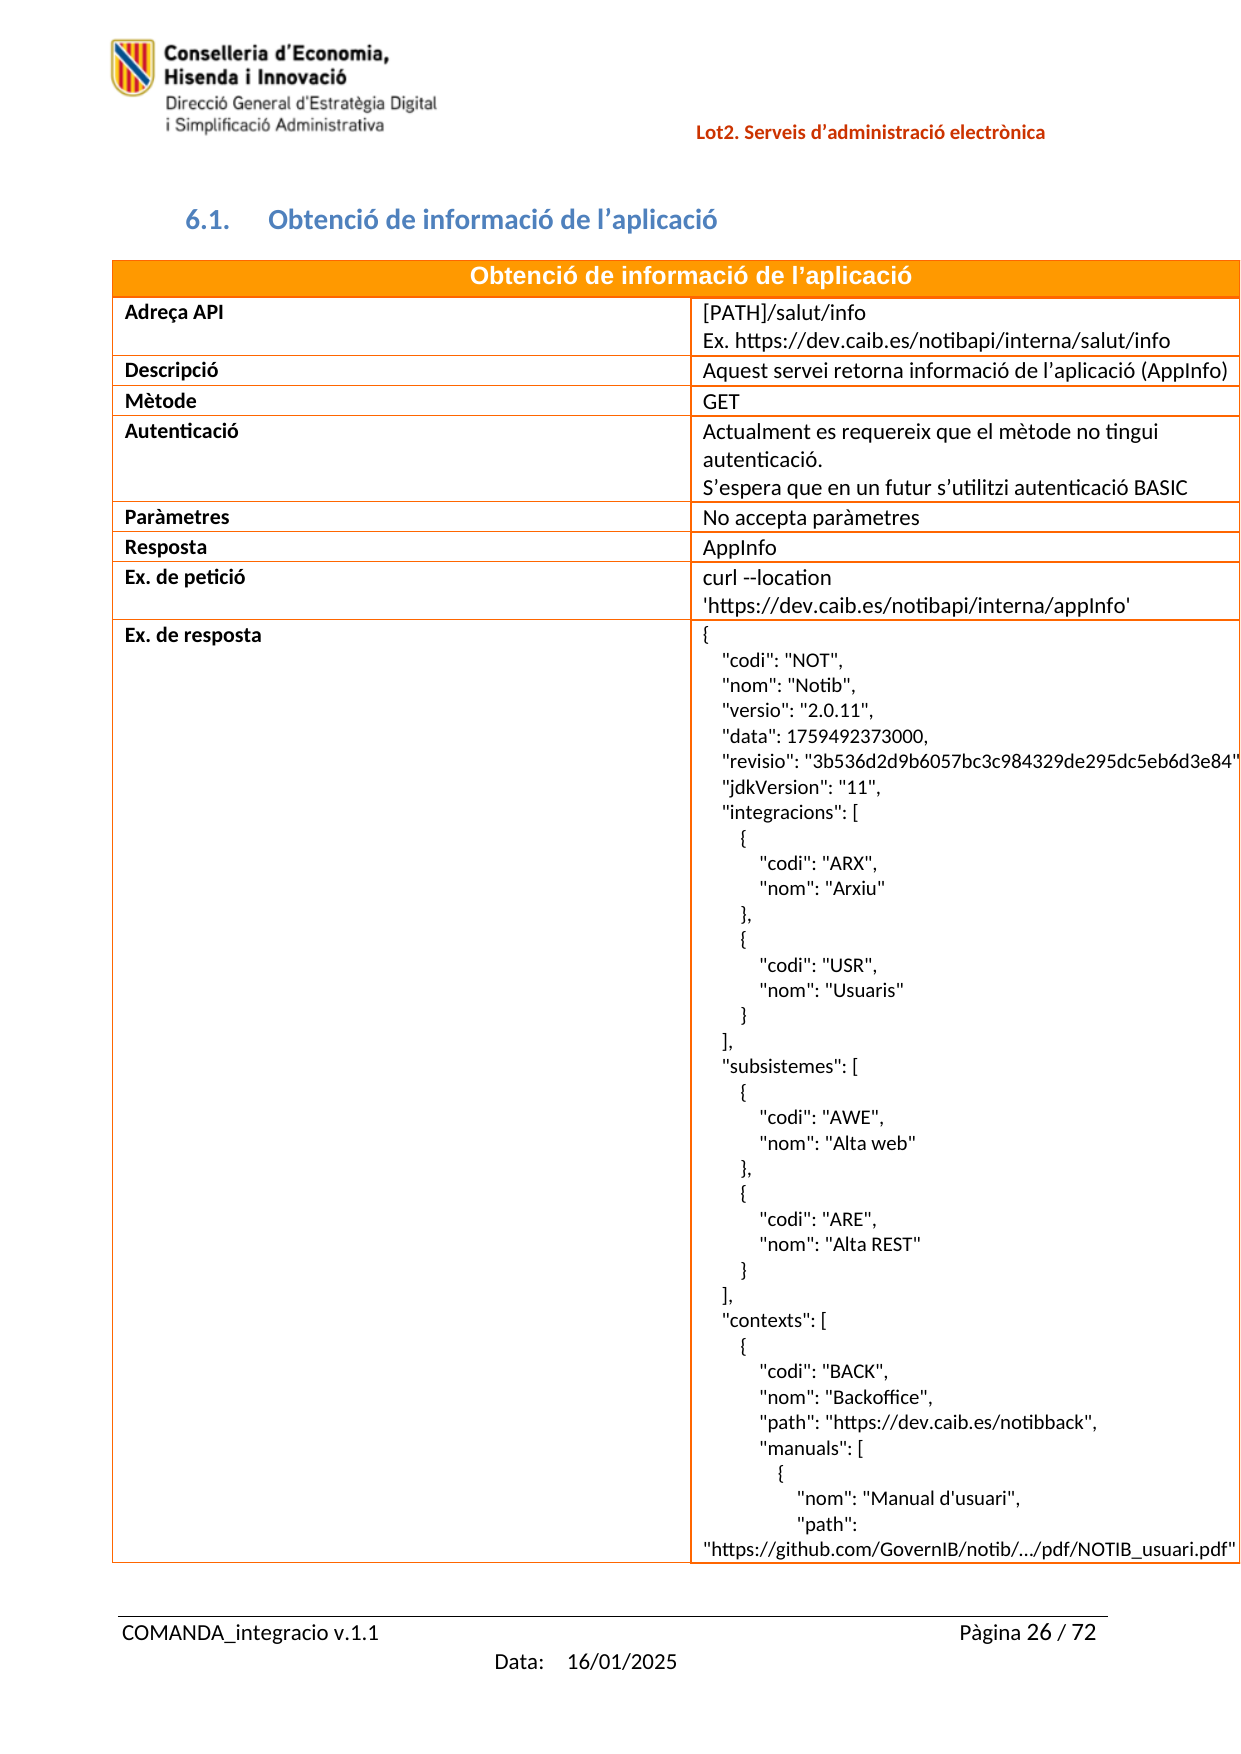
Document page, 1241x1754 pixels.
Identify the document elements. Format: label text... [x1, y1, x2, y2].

table_cell No accepta paràmetres [692, 503, 1239, 531]
table_cell GET [692, 387, 1239, 415]
table_cell Autenticació [113, 416, 690, 501]
table_cell Adreça API [113, 298, 690, 354]
table_cell [PATH]/salut/info Ex. https://dev.caib.es/notibapi/interna/salut/info [692, 299, 1239, 354]
table_cell { "codi": "NOT", "nom": "Notib", "versio": "2.0.11", "data": 1759492373000, "revisio": "3b536d2d9b6057bc3c984329de295dc5eb6d3e84", "jdkVersion": "11", "integracions": [ { "codi": "ARX", "nom": "Arxiu" }, { "codi": "USR", "nom": "Usuaris" } ], "subsistemes": [ { "codi": "AWE", "nom": "Alta web" }, { "codi": "ARE", "nom": "Alta REST" } ], "contexts": [ { "codi": "BACK", "nom": "Backoffice", "path": "https://dev.caib.es/notibback", "manuals": [ { "nom": "Manual d'usuari", "path": "https://github.com/GovernIB/notib/…/pdf/NOTIB_usuari.pdf" }, { "nom": "Manual d'administració", "path": "https://github.com/GovernIB/notib/…/pdf/NOTIB_administracio.pdf" } ] }, { "codi": "INT", "nom": "API interna", "path": "https://dev.caib.es/notibapi/interna", "manuals": [ { "nom": "Manual d'integració", "path": "https://github.com/GovernIB/notib/…/pdf/NOTIB_integracio.pdf" } ], "api": "https://dev.caib.es/notibapi/interna/rest" }, { "codi": "EXT", "nom": "API externa", "path": "https://dev.caib.es/notibapi/externa", "api": "https://dev.caib.es/notibapi/externa/rest" } ] } [692, 621, 1239, 1562]
table_cell Mètode [113, 386, 690, 415]
table_cell Descripció [113, 356, 690, 385]
table_cell Aquest servei retorna informació de l’aplicació (AppInfo) [692, 357, 1239, 385]
table_cell Resposta [113, 532, 690, 561]
table_cell Actualment es requereix que el mètode no tingui autenticació. S’espera que en un futur s’utilitzi autenticació BASIC [692, 417, 1239, 501]
subtitle Obtenció de informació de l’aplicació [230, 201, 1122, 236]
table_cell Ex. de resposta [113, 620, 690, 1562]
picture [100, 26, 467, 156]
table_header Obtenció de informació de l’aplicació [113, 261, 1239, 296]
table_cell Ex. de petició [113, 562, 690, 619]
table_cell Paràmetres [113, 502, 690, 531]
table_cell curl --location 'https://dev.caib.es/notibapi/interna/appInfo' [692, 563, 1239, 619]
table_cell AppInfo [692, 533, 1239, 561]
